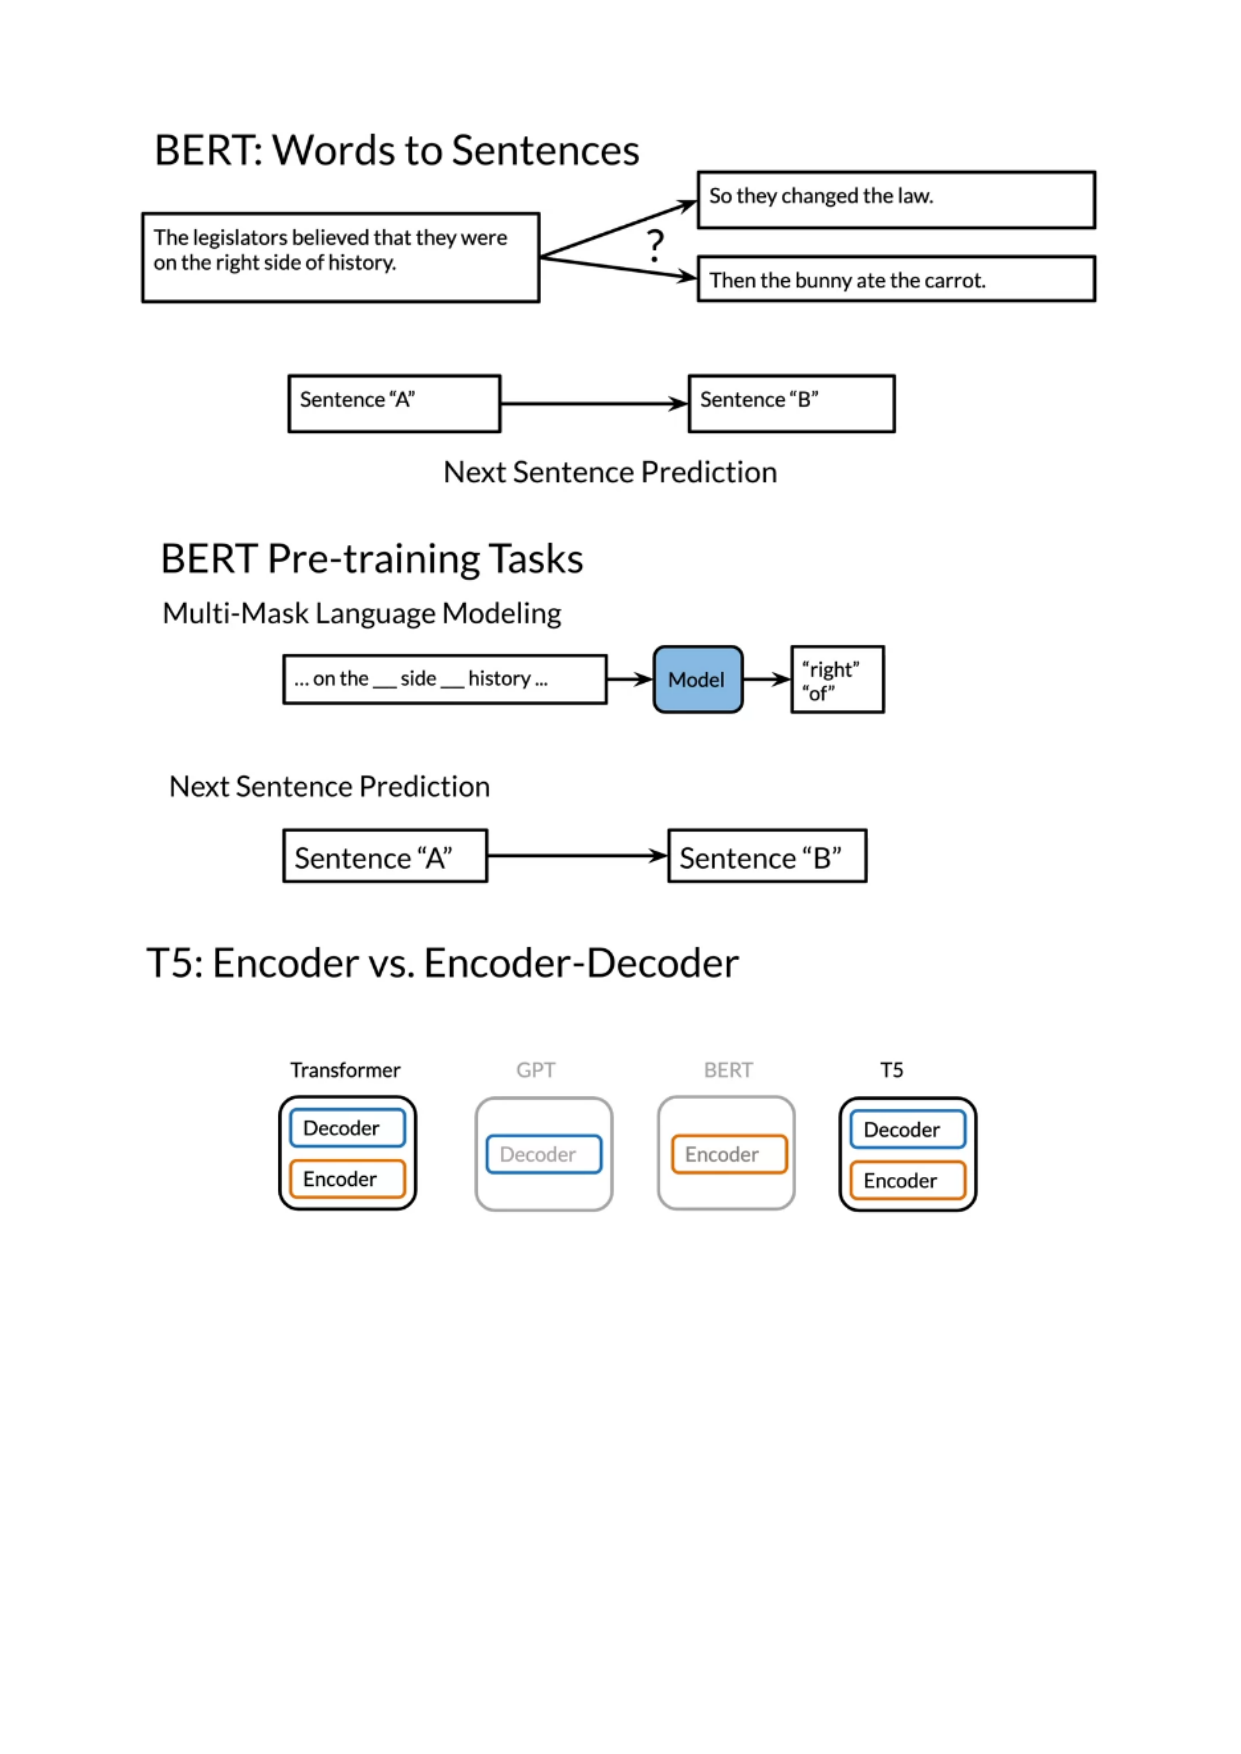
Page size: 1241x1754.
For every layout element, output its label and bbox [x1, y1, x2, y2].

picture [118, 118, 1123, 497]
picture [118, 525, 1123, 906]
picture [118, 933, 1123, 1239]
